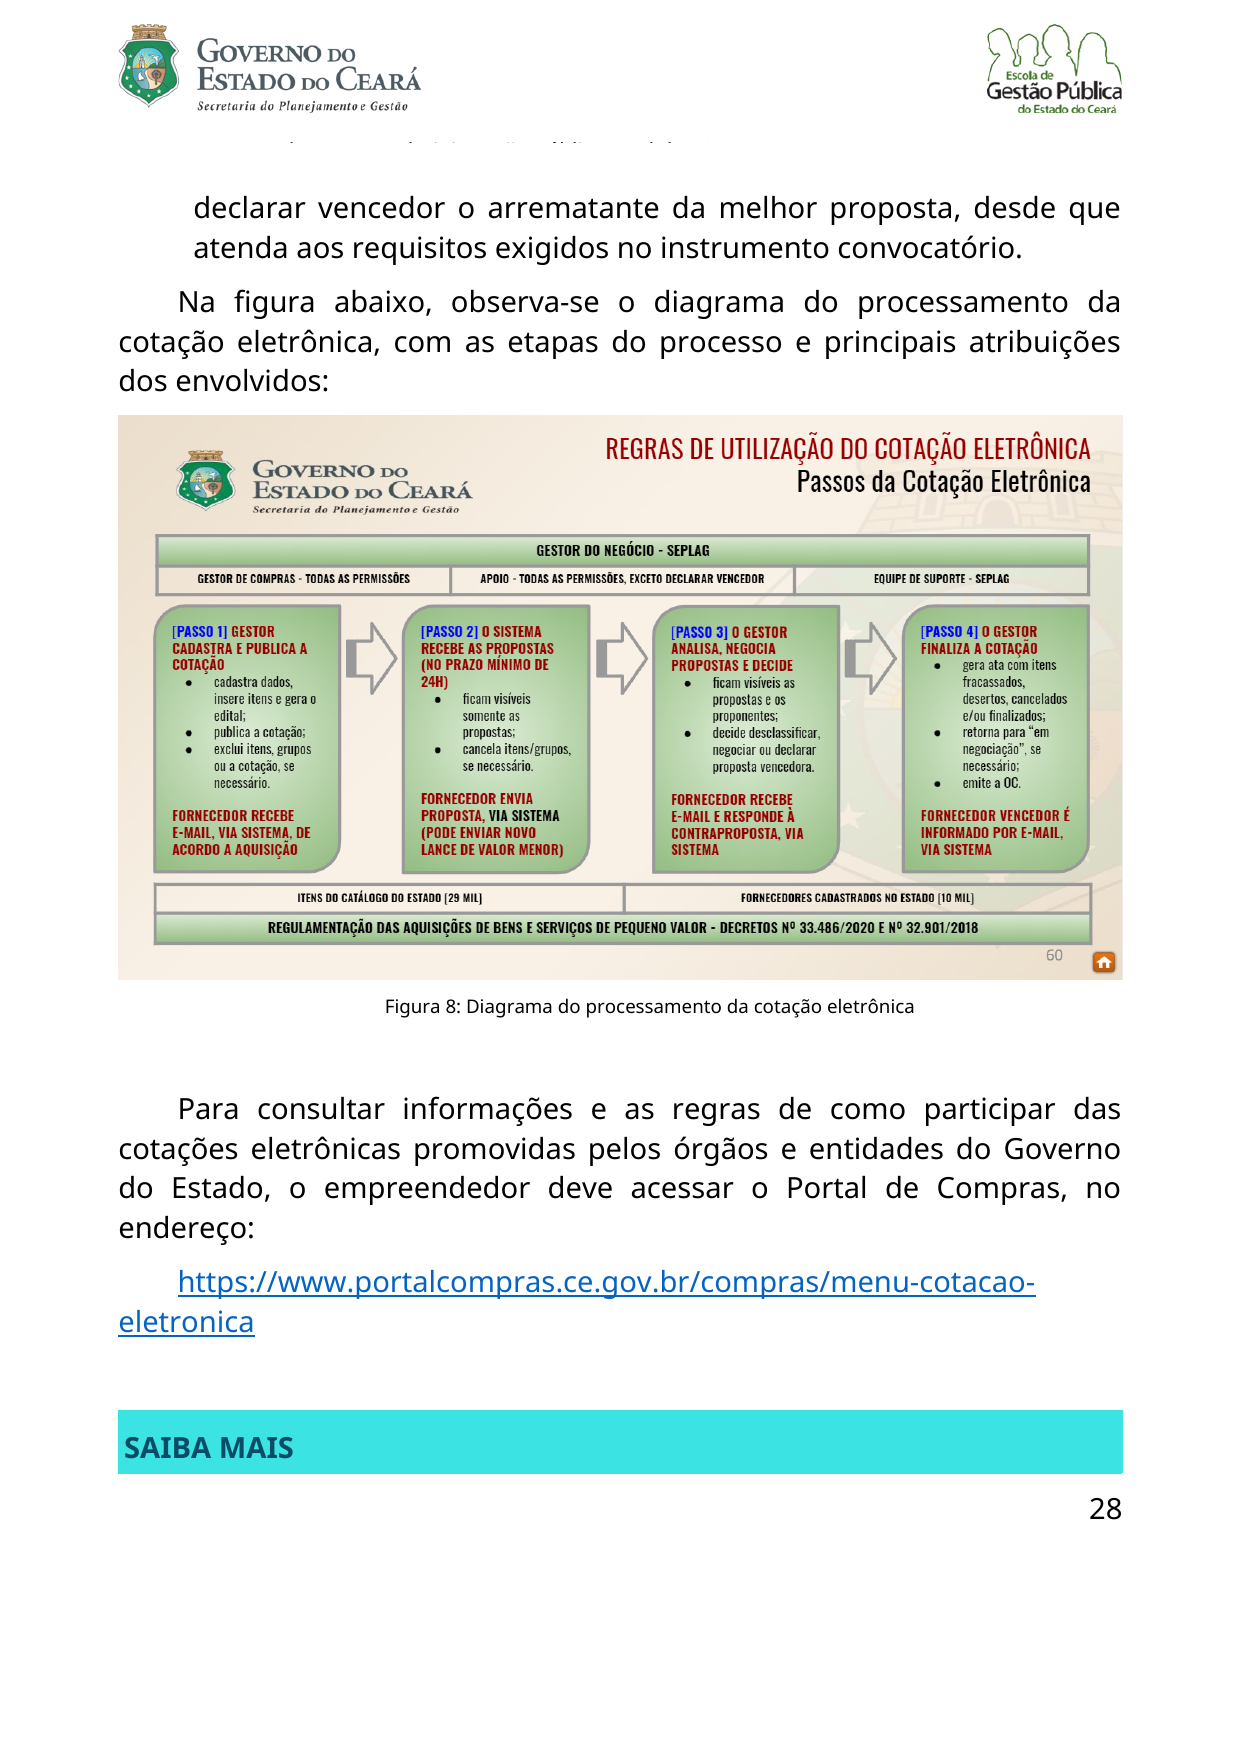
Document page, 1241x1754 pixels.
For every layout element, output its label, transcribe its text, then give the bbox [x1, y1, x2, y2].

table_header SAIBA MAIS [119, 1411, 1122, 1473]
text Para consultar informações e as regras de como participar das cotações eletrônicas promovidas pelos órgãos e entidades do Governo do Estado, o empreendedor deve acessar o Portal de Compras, no endereço: [118, 1088, 1122, 1247]
text https://www.portalcompras.ce.gov.br/compras/menu-cotacao-eletronica [118, 1262, 1122, 1341]
picture [118, 24, 1122, 113]
list declarar vencedor o arrematante da melhor proposta, desde que atenda aos requisitos exigidos no instrumento convocatório. [156, 187, 1122, 267]
text Na figura abaixo, observa-se o diagrama do processamento da cotação eletrônica, com as etapas do processo e principais atribuições dos envolvidos: [118, 281, 1122, 400]
picture [118, 415, 1123, 980]
text Figura 8: Diagrama do processamento da cotação eletrônica [118, 980, 1122, 1019]
